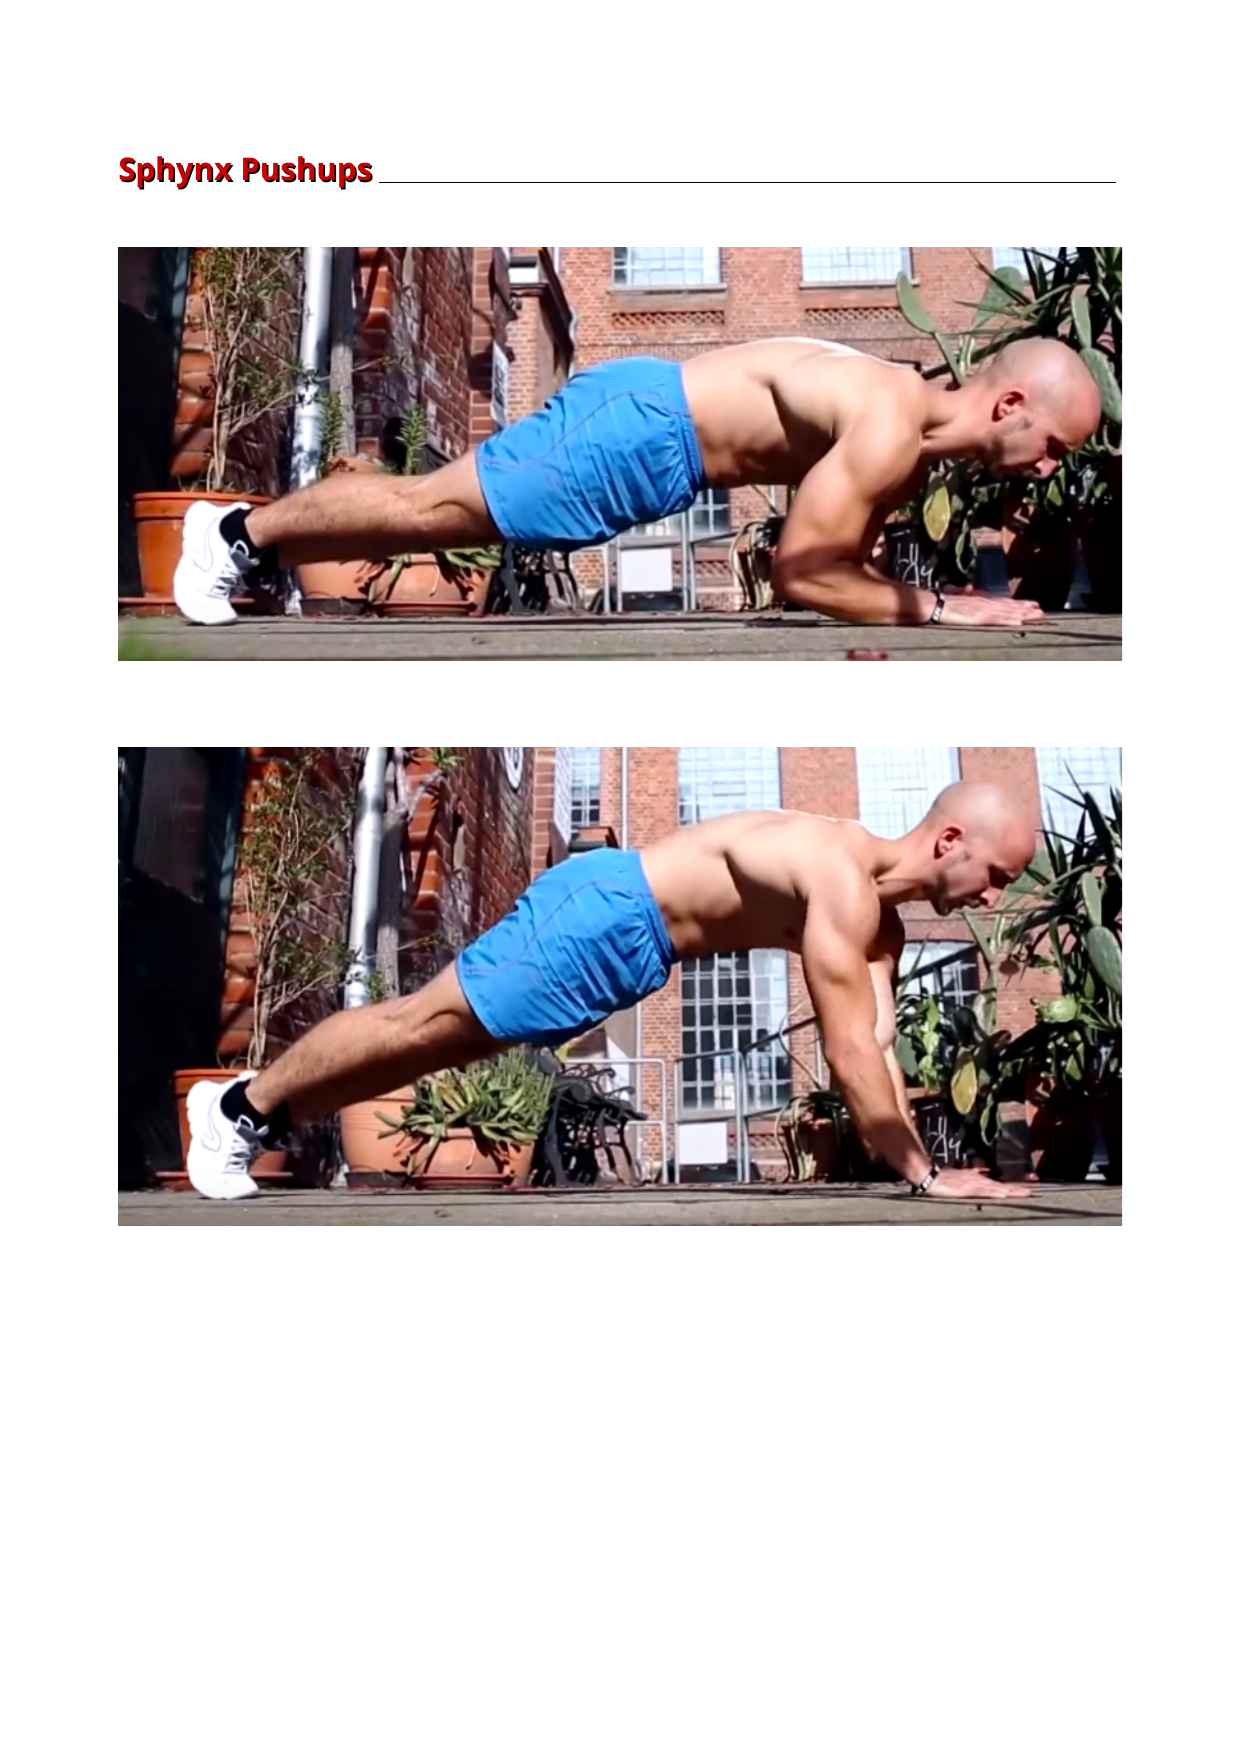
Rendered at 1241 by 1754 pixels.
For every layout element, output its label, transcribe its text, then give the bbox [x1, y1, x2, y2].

picture [118, 247, 1123, 661]
text Sphynx Pushups [118, 147, 1122, 189]
picture [118, 747, 1123, 1226]
